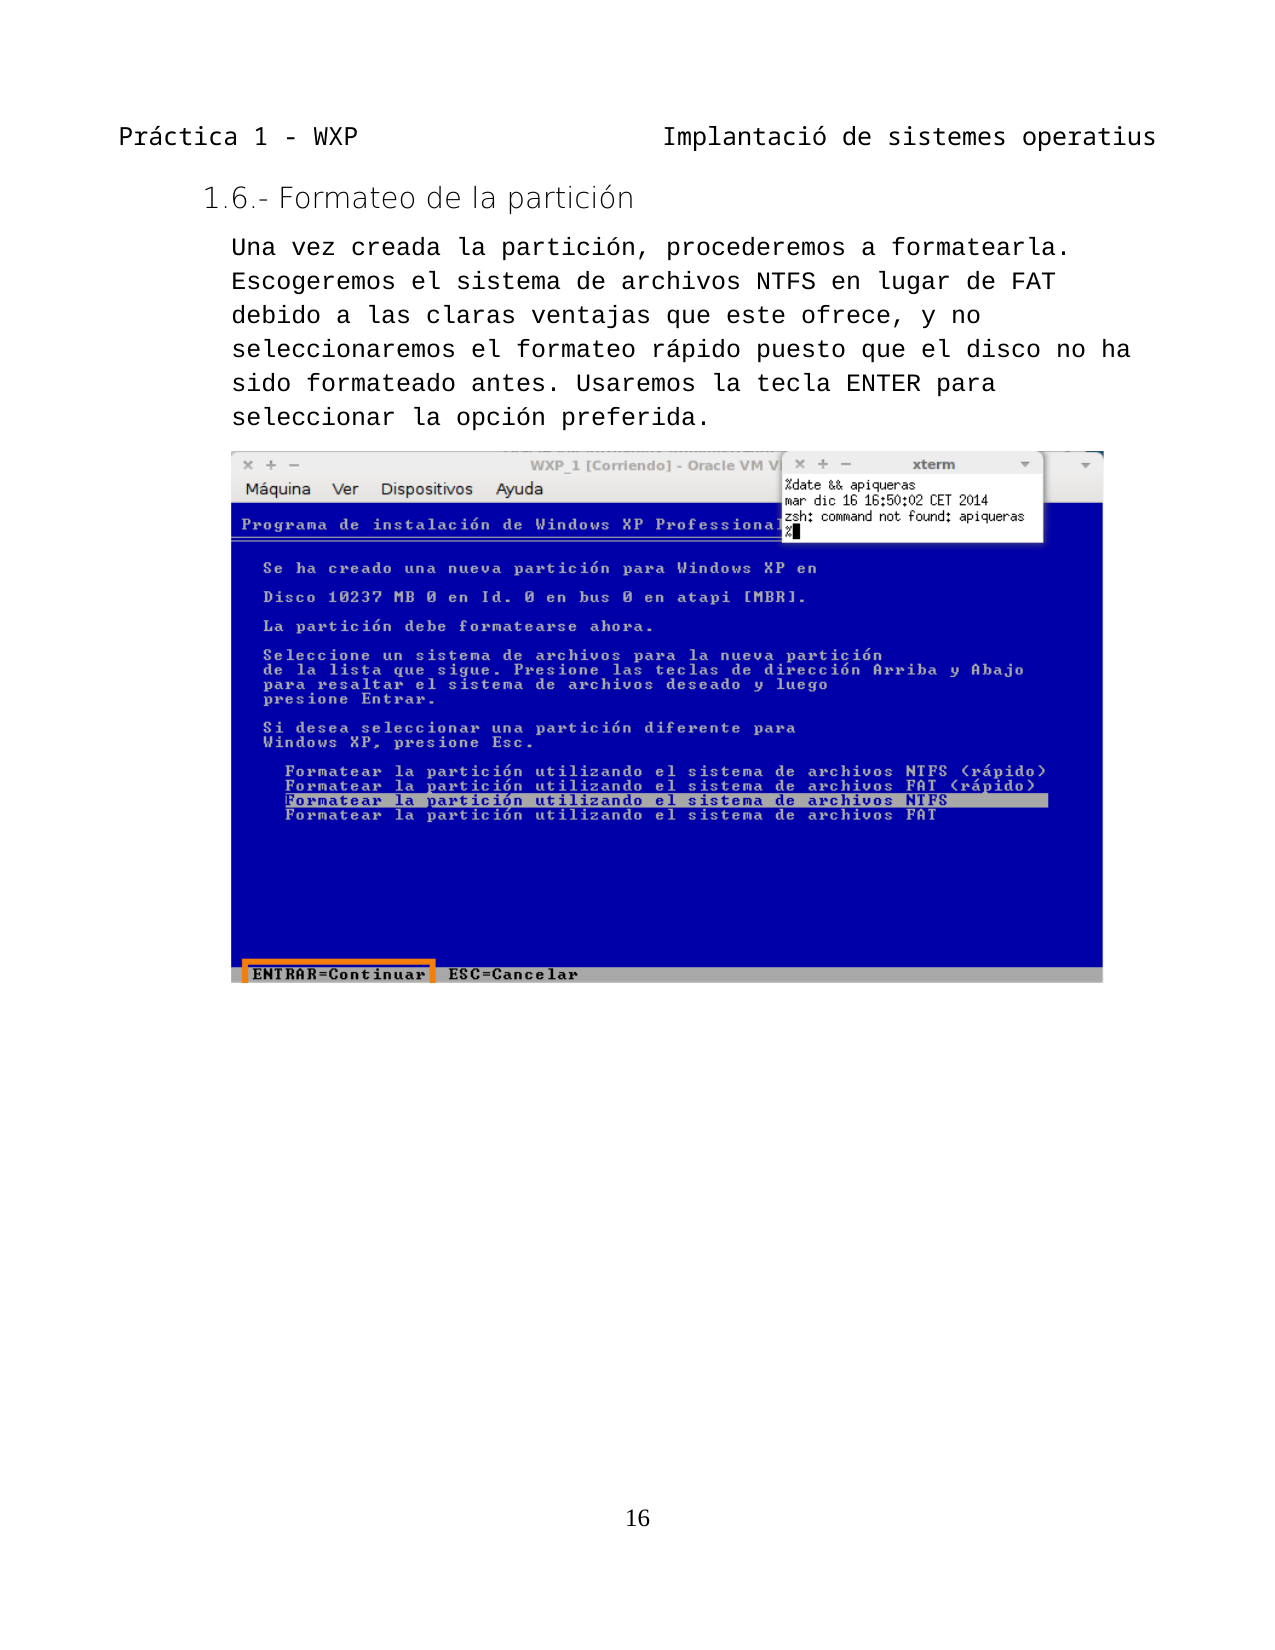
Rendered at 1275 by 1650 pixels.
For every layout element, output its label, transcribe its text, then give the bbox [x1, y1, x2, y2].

text Una vez creada la partición, procederemos a formatearla. Escogeremos el sistema de archivos NTFS en lugar de FAT debido a las claras ventajas que este ofrece, y no seleccionaremos el formateo rápido puesto que el disco no ha sido formateado antes. Usaremos la tecla ENTER para seleccionar la opción preferida. [231, 235, 1157, 433]
picture [231, 451, 1104, 983]
list Formateo de la partición [193, 182, 1157, 216]
